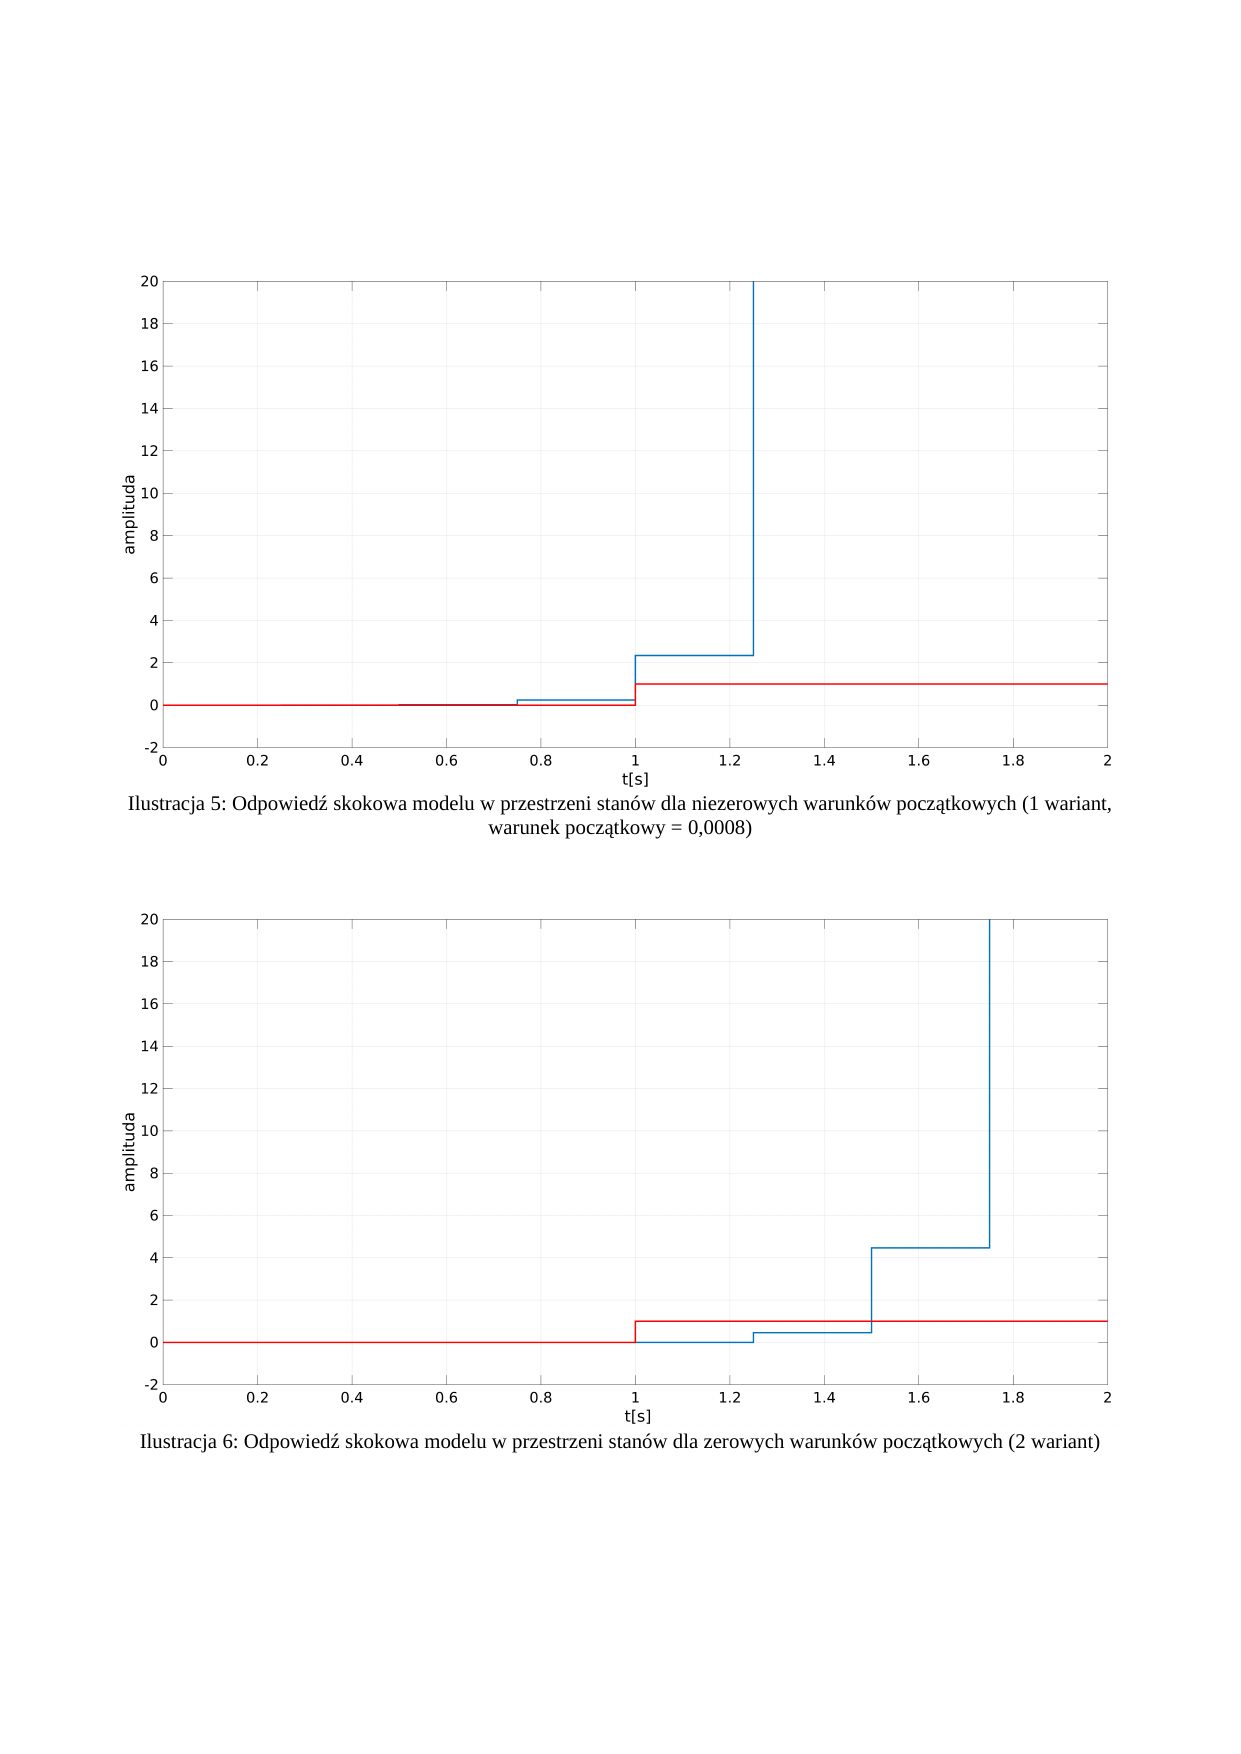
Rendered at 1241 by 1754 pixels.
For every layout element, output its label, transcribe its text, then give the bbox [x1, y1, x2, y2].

text Ilustracja 6: Odpowiedź skokowa modelu w przestrzeni stanów dla zerowych warunków początkowych (2 wariant) [118, 1429, 1122, 1453]
picture [118, 272, 1123, 792]
text Ilustracja 5: Odpowiedź skokowa modelu w przestrzeni stanów dla niezerowych warunków początkowych (1 wariant, warunek początkowy = 0,0008) [118, 792, 1122, 839]
picture [118, 910, 1123, 1429]
